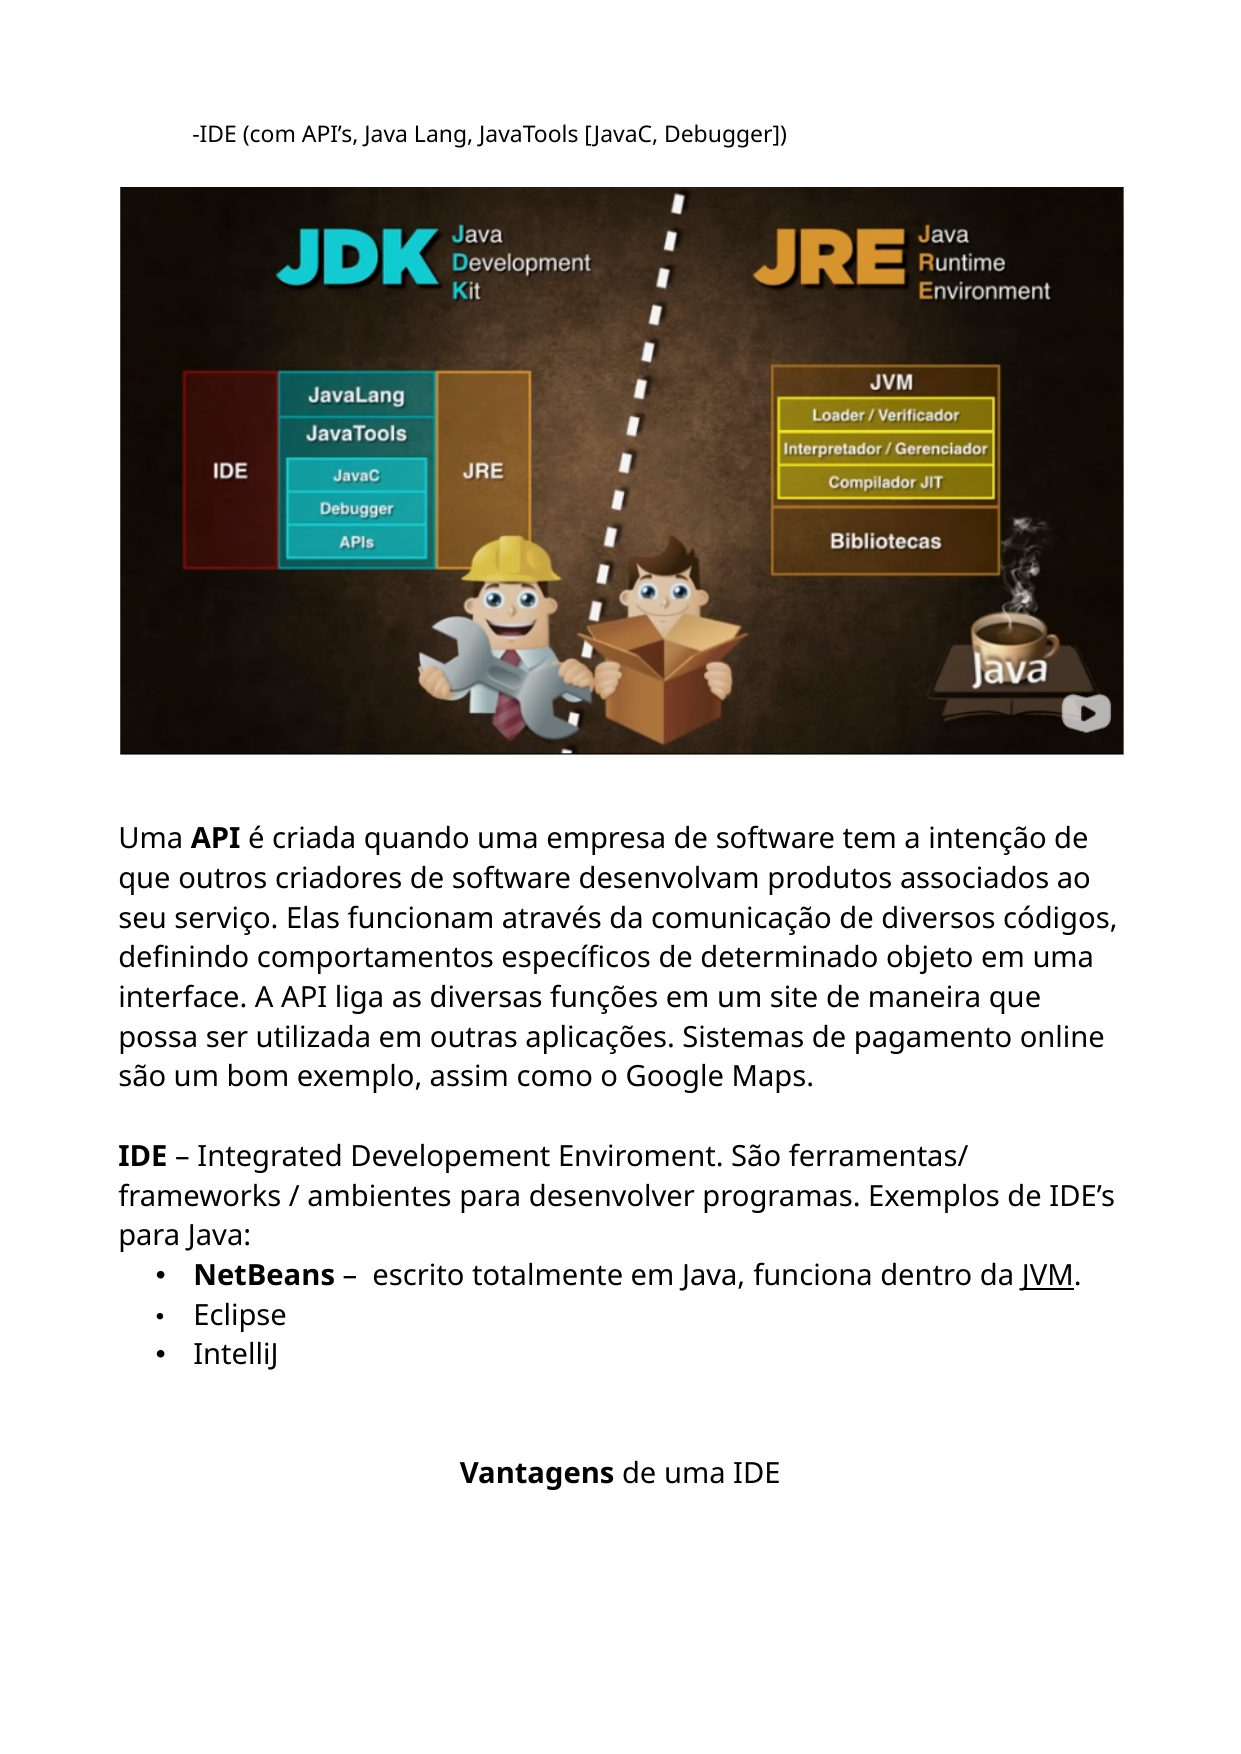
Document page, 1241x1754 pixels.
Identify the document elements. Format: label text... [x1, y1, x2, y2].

list NetBeans – escrito totalmente em Java, funciona dentro da JVM. [156, 1254, 1122, 1294]
text IDE – Integrated Developement Enviroment. São ferramentas/ frameworks / ambientes para desenvolver programas. Exemplos de IDE’s para Java: [118, 1135, 1122, 1254]
text -IDE (com API’s, Java Lang, JavaTools [JavaC, Debugger]) [118, 118, 1122, 149]
text Uma API é criada quando uma empresa de software tem a intenção de que outros criadores de software desenvolvam produtos associados ao seu serviço. Elas funcionam através da comunicação de diversos códigos, definindo comportamentos específicos de determinado objeto em uma interface. A API liga as diversas funções em um site de maneira que possa ser utilizada em outras aplicações. Sistemas de pagamento online são um bom exemplo, assim como o Google Maps. [118, 818, 1122, 1095]
text Vantagens de uma IDE [118, 1453, 1122, 1492]
list IntelliJ [156, 1333, 1122, 1373]
list Eclipse [156, 1294, 1122, 1333]
picture [119, 187, 1124, 756]
